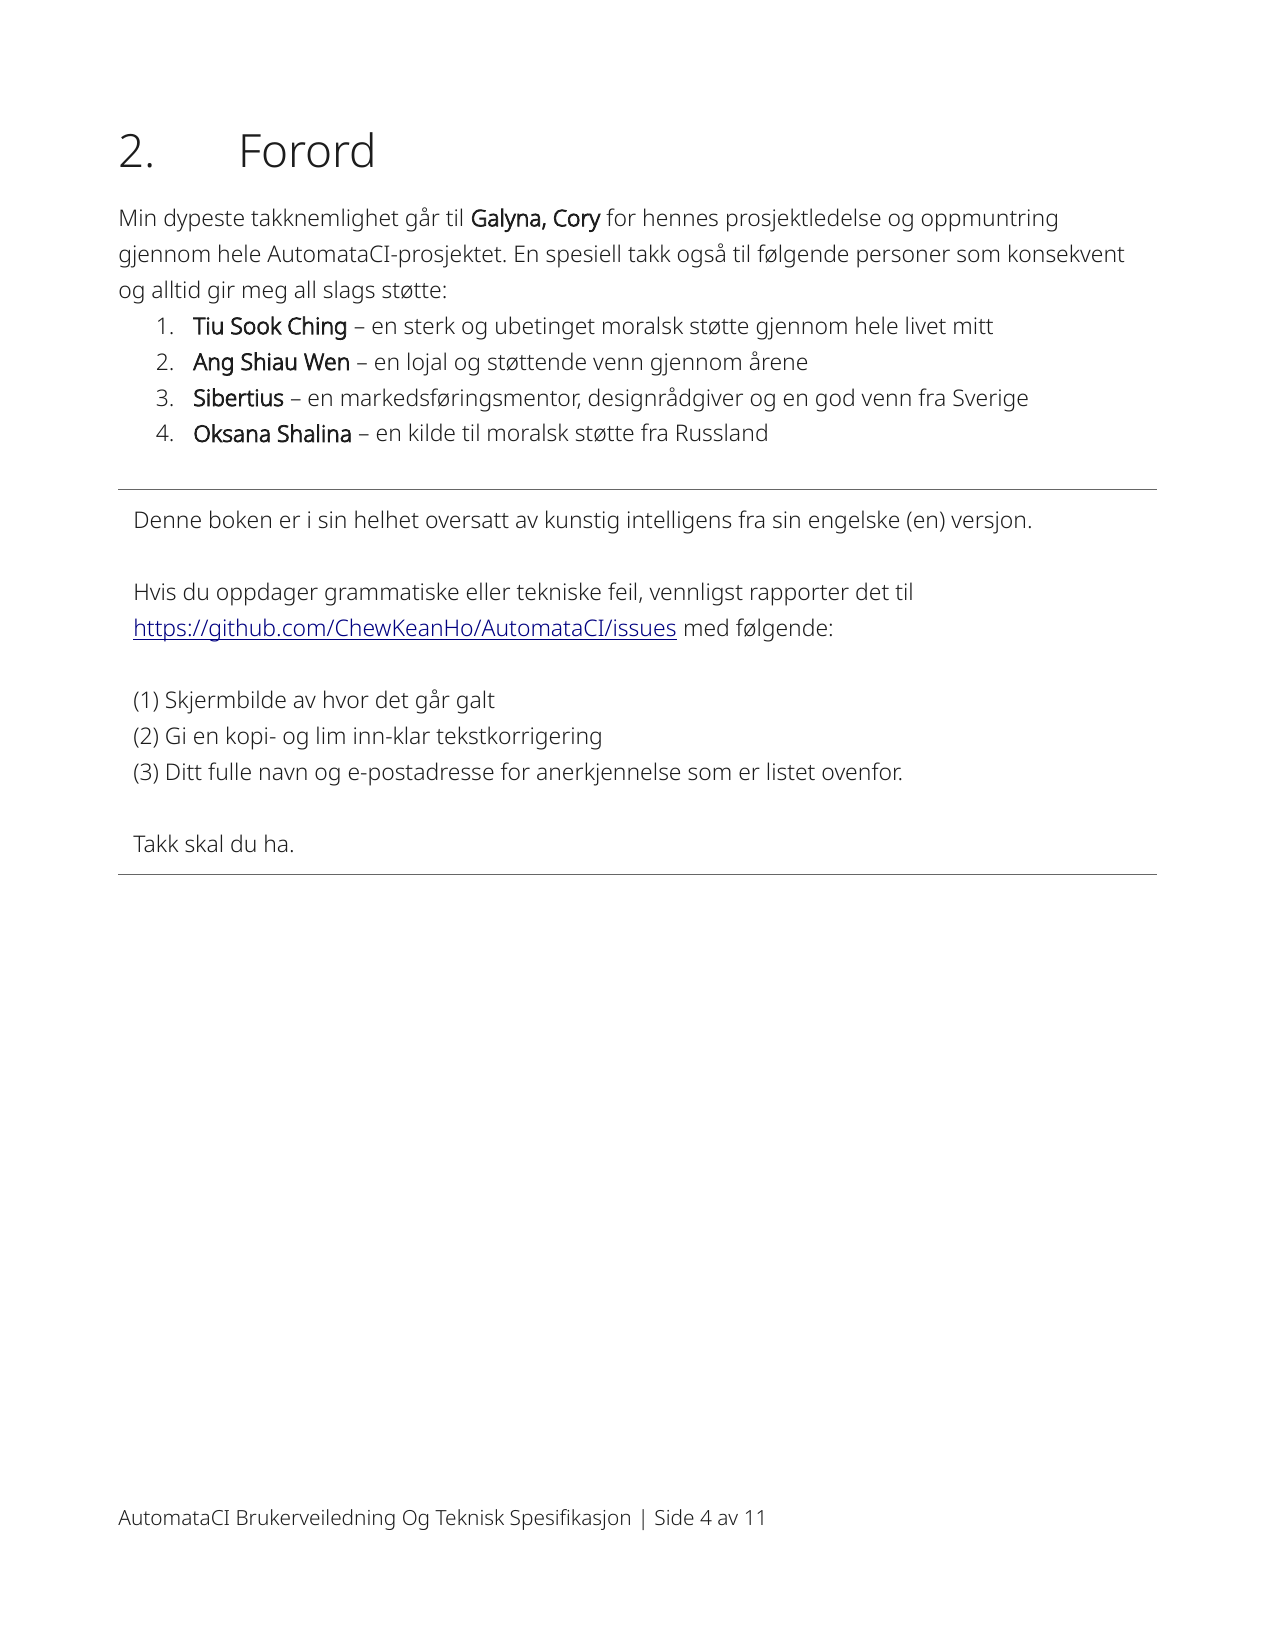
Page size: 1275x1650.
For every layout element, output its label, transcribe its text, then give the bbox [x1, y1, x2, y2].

text Takk skal du ha. [118, 813, 1157, 874]
subtitle Forord [118, 118, 1157, 181]
list Tiu Sook Ching – en sterk og ubetinget moralsk støtte gjennom hele livet mitt [156, 309, 1157, 341]
list Oksana Shalina – en kilde til moralsk støtte fra Russland [156, 417, 1157, 449]
text Min dypeste takknemlighet går til Galyna, Cory for hennes prosjektledelse og oppmuntring gjennom hele AutomataCI-prosjektet. En spesiell takk også til følgende personer som konsekvent og alltid gir meg all slags støtte: [118, 202, 1157, 305]
text (1) Skjermbilde av hvor det går galt [118, 669, 1157, 705]
list Sibertius – en markedsføringsmentor, designrådgiver og en god venn fra Sverige [156, 381, 1157, 413]
text (3) Ditt fulle navn og e-postadresse for anerkjennelse som er listet ovenfor. [118, 741, 1157, 787]
text Hvis du oppdager grammatiske eller tekniske feil, vennligst rapporter det til https://github.com/ChewKeanHo/AutomataCI/issues med følgende: [118, 561, 1157, 643]
text (2) Gi en kopi- og lim inn-klar tekstkorrigering [118, 705, 1157, 741]
list Ang Shiau Wen – en lojal og støttende venn gjennom årene [156, 346, 1157, 377]
text Denne boken er i sin helhet oversatt av kunstig intelligens fra sin engelske (en) versjon. [118, 490, 1157, 536]
